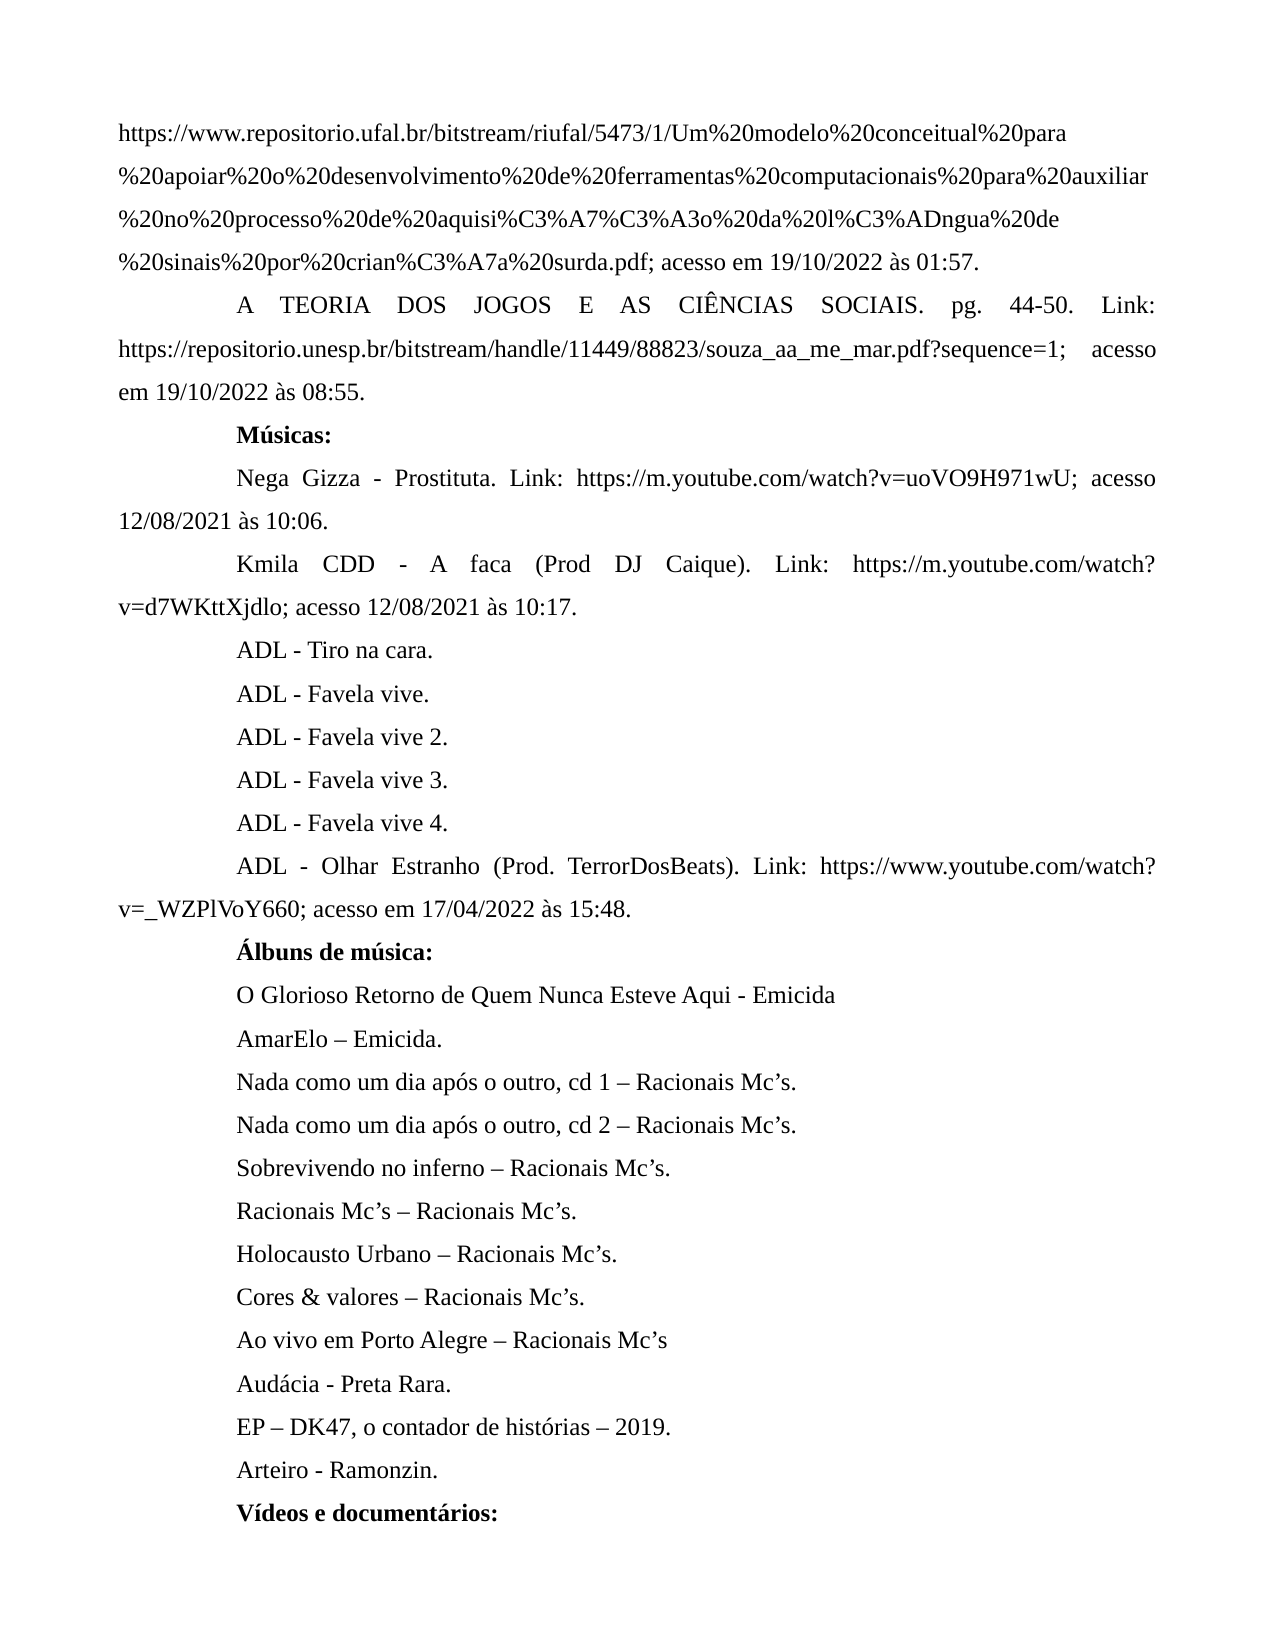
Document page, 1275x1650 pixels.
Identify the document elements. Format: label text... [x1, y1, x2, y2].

text Audácia - Preta Rara. [118, 1369, 1157, 1397]
text Nada como um dia após o outro, cd 2 – Racionais Mc’s. [118, 1110, 1157, 1139]
text Ao vivo em Porto Alegre – Racionais Mc’s [118, 1326, 1157, 1354]
text Nada como um dia após o outro, cd 1 – Racionais Mc’s. [118, 1067, 1157, 1096]
text Álbuns de música: [118, 937, 1157, 966]
text ADL - Favela vive 4. [118, 808, 1157, 837]
text Vídeos e documentários: [118, 1498, 1157, 1527]
text ADL - Favela vive. [118, 679, 1157, 707]
text ADL - Favela vive 2. [118, 722, 1157, 751]
text Cores & valores – Racionais Mc’s. [118, 1282, 1157, 1311]
text ADL - Favela vive 3. [118, 765, 1157, 794]
text https://www.repositorio.ufal.br/bitstream/riufal/5473/1/Um%20modelo%20conceitual%20para%20apoiar%20o%20desenvolvimento%20de%20ferramentas%20computacionais%20para%20auxiliar%20no%20processo%20de%20aquisi%C3%A7%C3%A3o%20da%20l%C3%ADngua%20de%20sinais%20por%20crian%C3%A7a%20surda.pdf; acesso em 19/10/2022 às 01:57. [118, 118, 1157, 276]
text Racionais Mc’s – Racionais Mc’s. [118, 1196, 1157, 1225]
text AmarElo – Emicida. [118, 1024, 1157, 1052]
text Arteiro - Ramonzin. [118, 1455, 1157, 1484]
text Holocausto Urbano – Racionais Mc’s. [118, 1239, 1157, 1268]
text Sobrevivendo no inferno – Racionais Mc’s. [118, 1153, 1157, 1182]
text Kmila CDD - A faca (Prod DJ Caique). Link: https://m.youtube.com/watch?v=d7WKttXjdlo; acesso 12/08/2021 às 10:17. [118, 549, 1157, 621]
text A TEORIA DOS JOGOS E AS CIÊNCIAS SOCIAIS. pg. 44-50. Link: https://repositorio.unesp.br/bitstream/handle/11449/88823/souza_aa_me_mar.pdf?sequence=1; acesso em 19/10/2022 às 08:55. [118, 291, 1157, 406]
text EP – DK47, o contador de histórias – 2019. [118, 1412, 1157, 1441]
text Nega Gizza - Prostituta. Link: https://m.youtube.com/watch?v=uoVO9H971wU; acesso 12/08/2021 às 10:06. [118, 463, 1157, 535]
text ADL - Tiro na cara. [118, 636, 1157, 664]
text Músicas: [118, 420, 1157, 449]
subtitle ADL - Olhar Estranho (Prod. TerrorDosBeats). Link: https://www.youtube.com/watch?v=_WZPlVoY660; acesso em 17/04/2022 às 15:48. [118, 851, 1157, 923]
text O Glorioso Retorno de Quem Nunca Esteve Aqui - Emicida [118, 981, 1157, 1009]
